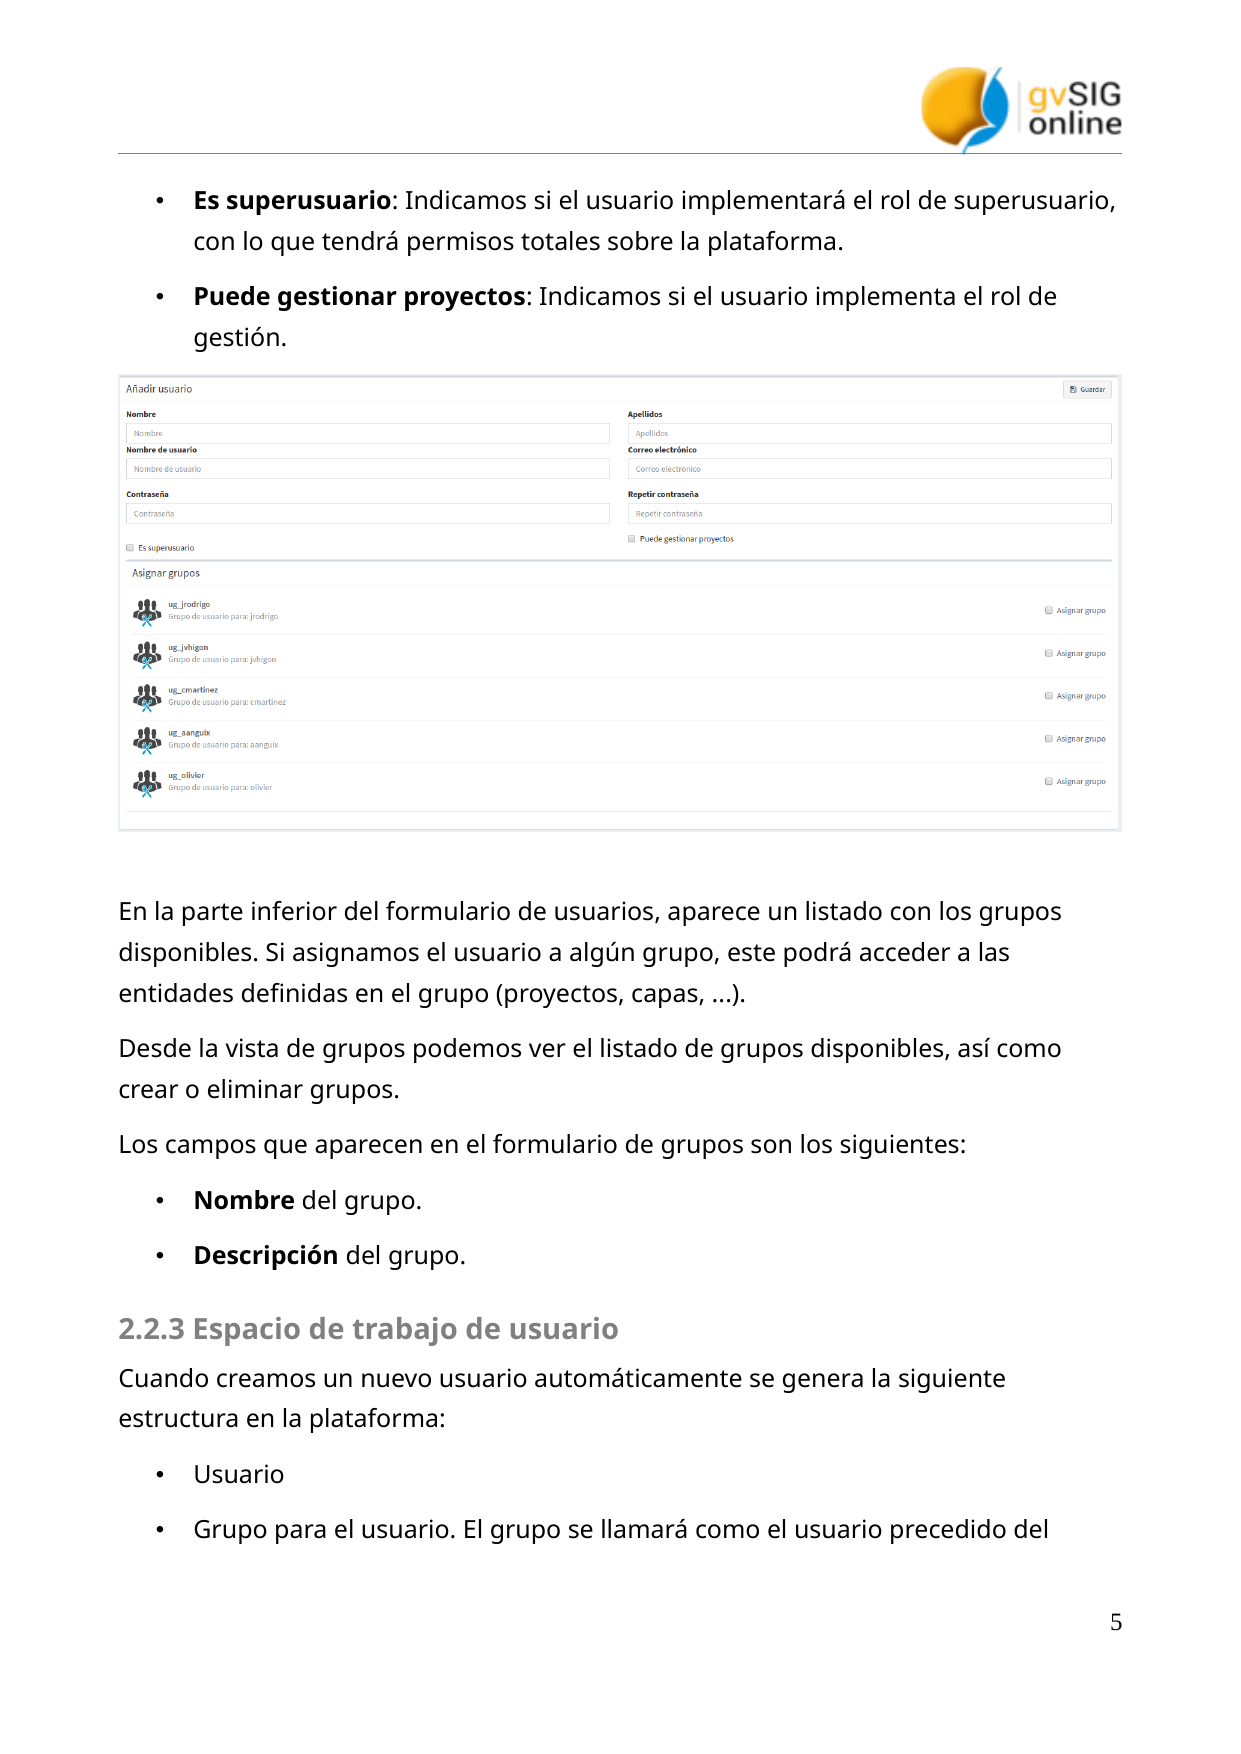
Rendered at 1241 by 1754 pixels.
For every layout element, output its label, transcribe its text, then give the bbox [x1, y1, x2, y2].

list Usuario [156, 1456, 1122, 1491]
picture [921, 67, 1122, 155]
picture [118, 374, 1123, 832]
text Los campos que aparecen en el formulario de grupos son los siguientes: [118, 1127, 1122, 1161]
list Puede gestionar proyectos: Indicamos si el usuario implementa el rol de gestión. [156, 278, 1122, 353]
text Cuando creamos un nuevo usuario automáticamente se genera la siguiente estructura en la plataforma: [118, 1360, 1122, 1435]
list Descripción del grupo. [156, 1238, 1122, 1272]
text En la parte inferior del formulario de usuarios, aparece un listado con los grupos disponibles. Si asignamos el usuario a algún grupo, este podrá acceder a las entidades definidas en el grupo (proyectos, capas, ...). [118, 894, 1122, 1009]
list Grupo para el usuario. El grupo se llamará como el usuario precedido del [156, 1512, 1122, 1546]
text Desde la vista de grupos podemos ver el listado de grupos disponibles, así como crear o eliminar grupos. [118, 1031, 1122, 1106]
list Es superusuario: Indicamos si el usuario implementará el rol de superusuario, con lo que tendrá permisos totales sobre la plataforma. [156, 182, 1122, 257]
list Nombre del grupo. [156, 1183, 1122, 1217]
subtitle 2.2.3 Espacio de trabajo de usuario [118, 1308, 1122, 1348]
